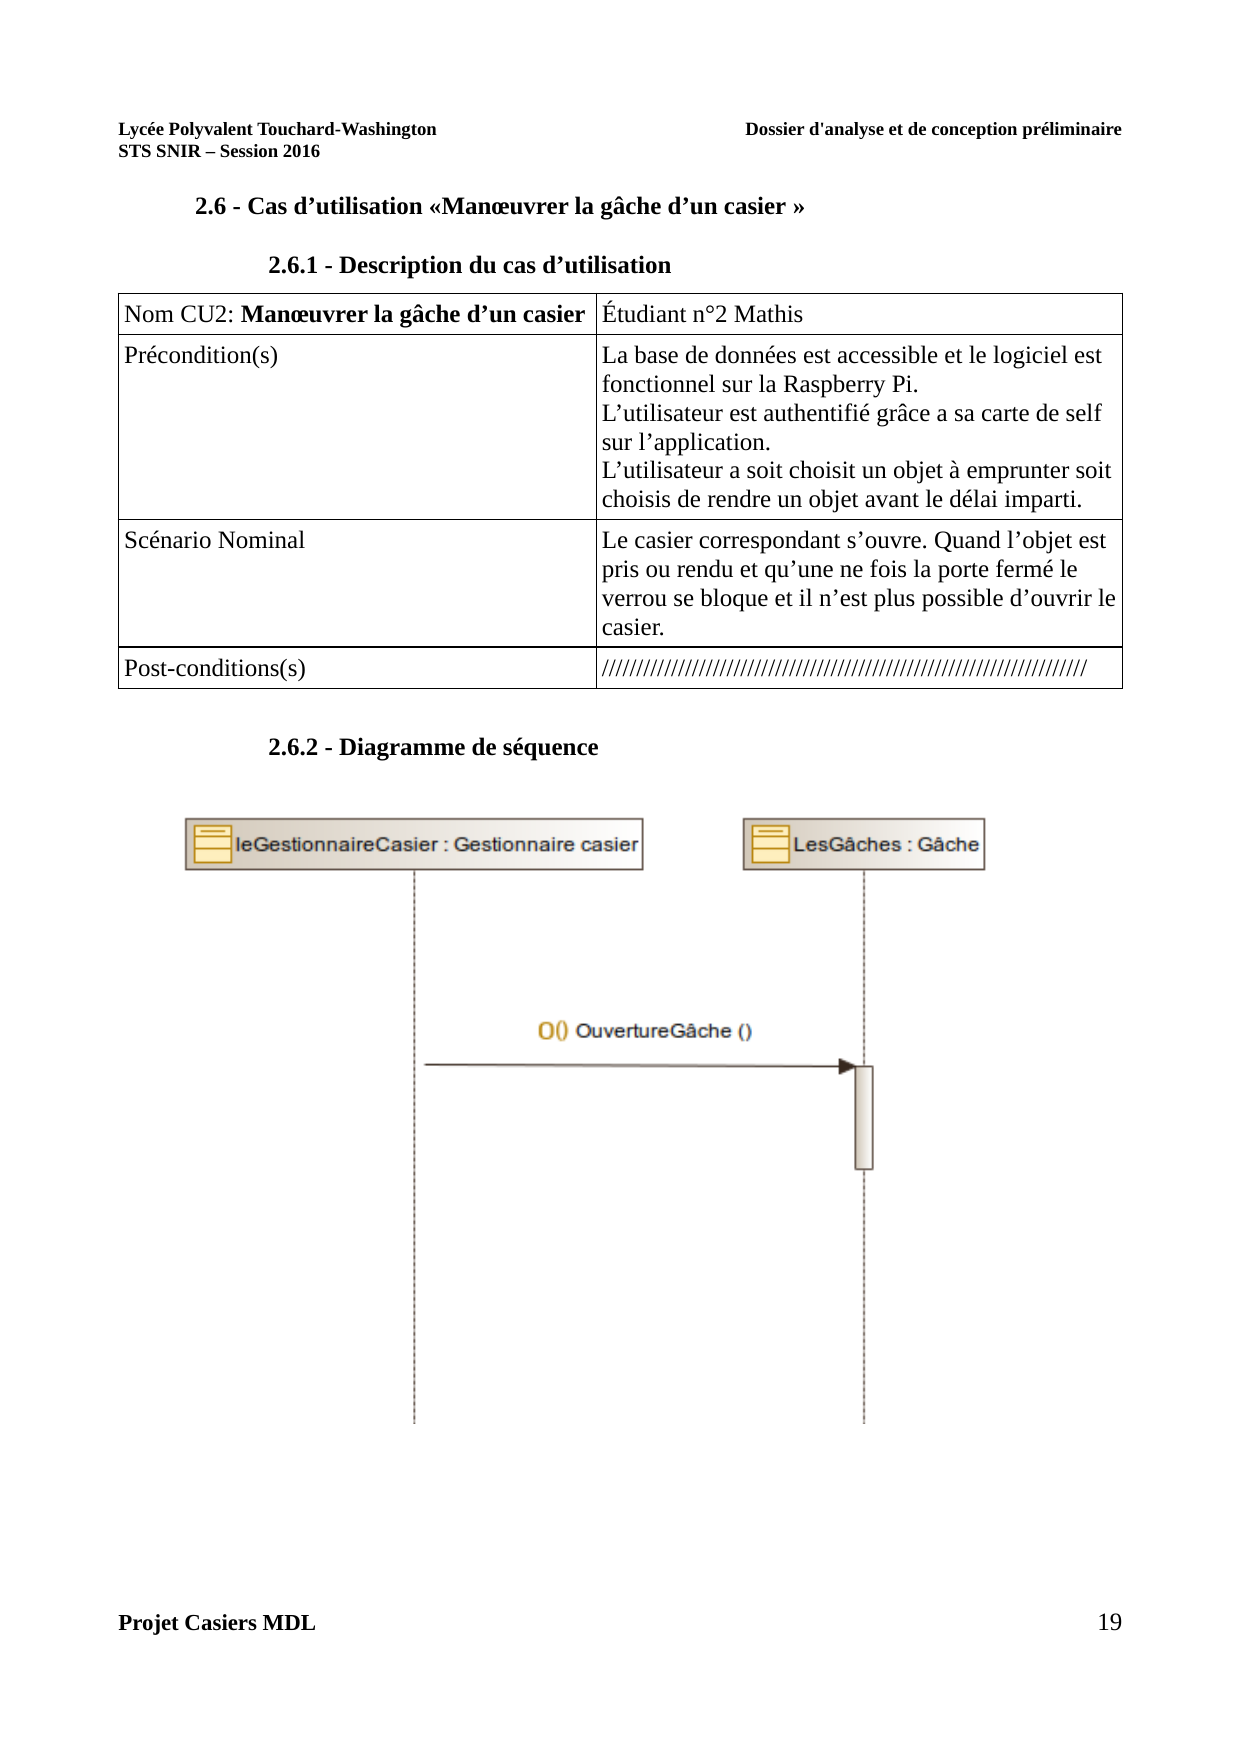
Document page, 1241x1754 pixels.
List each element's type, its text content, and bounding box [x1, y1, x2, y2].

subtitle 2.6 - Cas d’utilisation «Manœuvrer la gâche d’un casier » [195, 191, 1122, 219]
picture [168, 801, 1003, 1424]
table_cell Post-conditions(s) [119, 648, 596, 688]
table_cell La base de données est accessible et le logiciel est fonctionnel sur la Raspberry Pi. L’utilisateur est authentifié grâce a sa carte de self sur l’application. L’utilisateur a soit choisit un objet à emprunter soit choisis de rendre un objet avant le délai imparti. [597, 335, 1122, 519]
table_cell ////////////////////////////////////////////////////////////////////// [597, 648, 1122, 688]
subtitle 2.6.2 - Diagramme de séquence [118, 732, 1122, 761]
table_header Étudiant n°2 Mathis [597, 294, 1122, 334]
table_cell Scénario Nominal [119, 520, 596, 646]
subtitle 2.6.1 - Description du cas d’utilisation [118, 247, 1122, 280]
table_cell Précondition(s) [119, 335, 596, 519]
table_header Nom CU2: Manœuvrer la gâche d’un casier [119, 294, 596, 334]
table_cell Le casier correspondant s’ouvre. Quand l’objet est pris ou rendu et qu’une ne fois la porte fermé le verrou se bloque et il n’est plus possible d’ouvrir le casier. [597, 520, 1122, 646]
